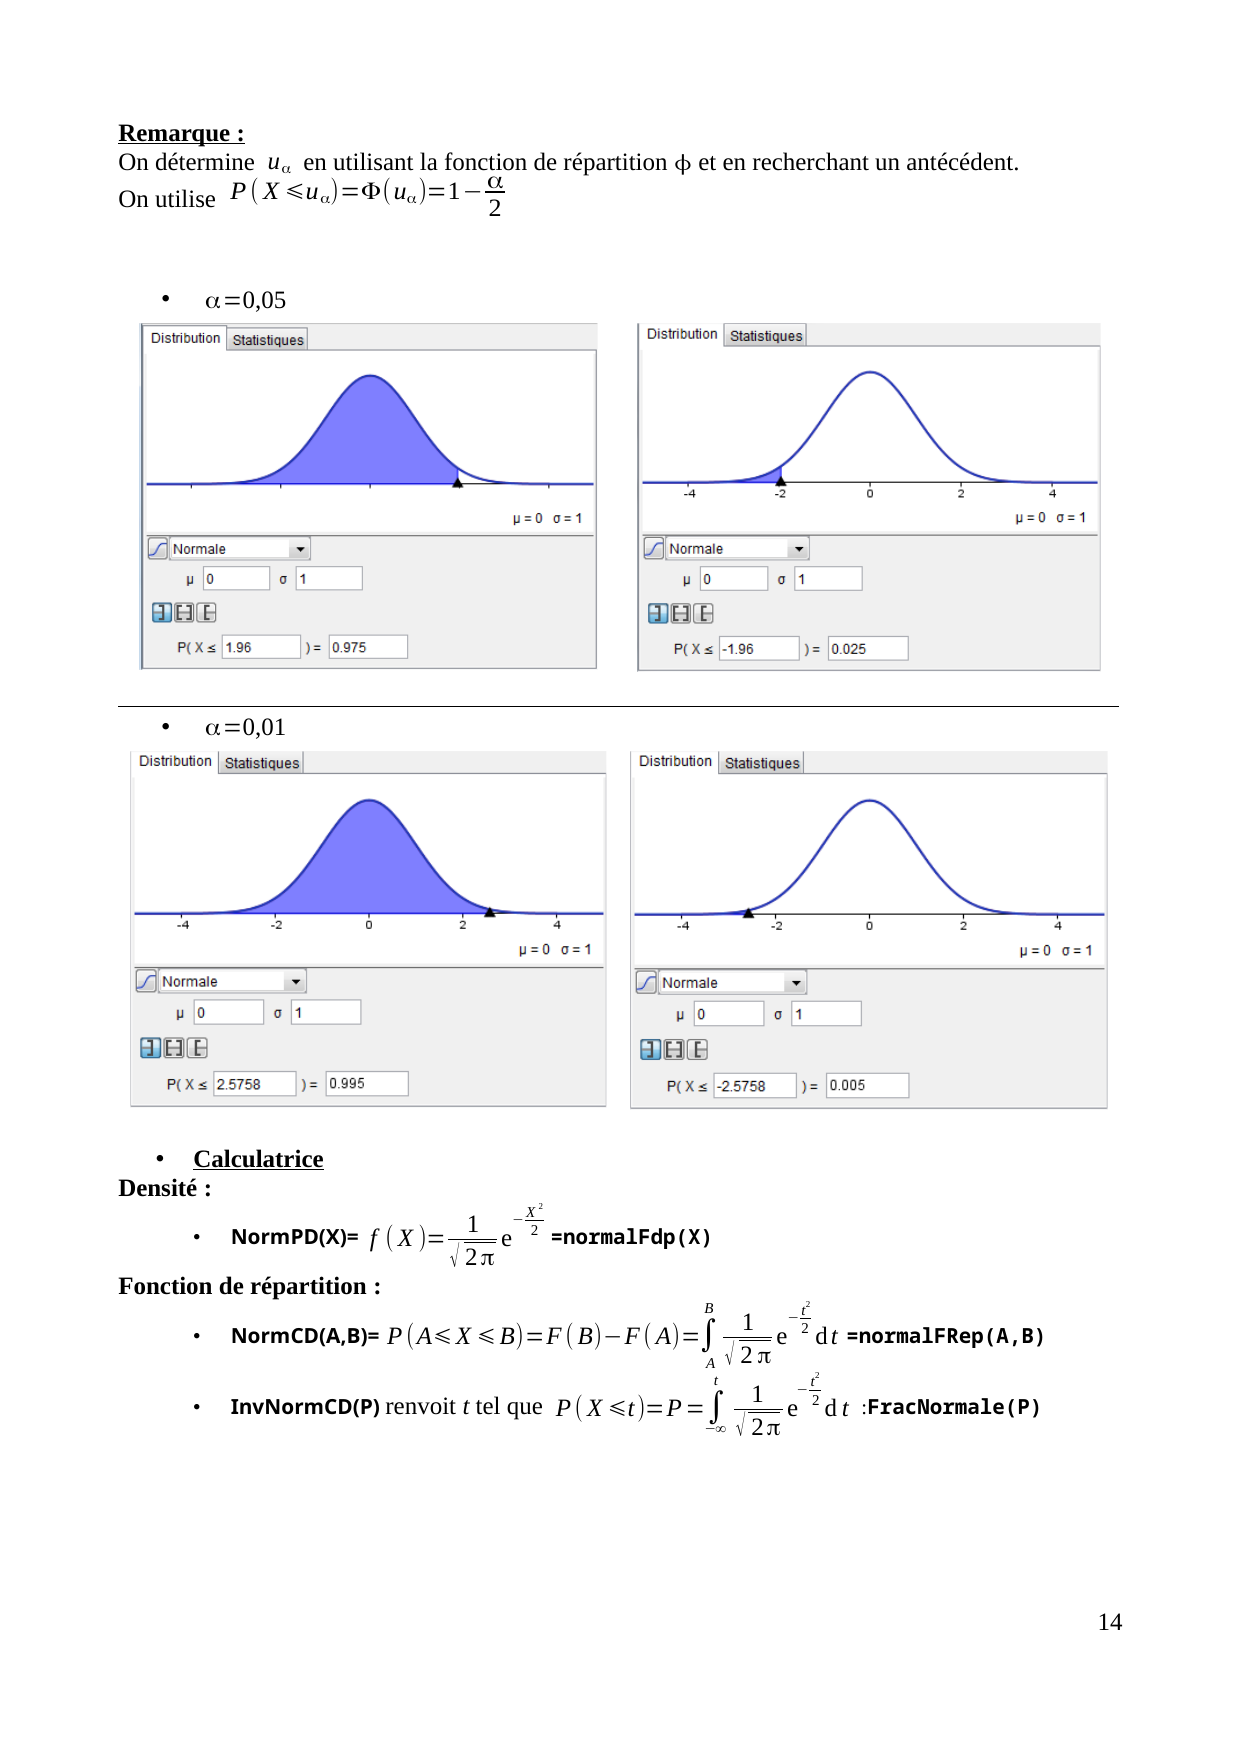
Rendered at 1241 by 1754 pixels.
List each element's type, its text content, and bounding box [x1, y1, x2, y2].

table_cell [118, 318, 619, 706]
text Densité : [118, 1173, 1122, 1201]
list InvNormCD(P) renvoit t tel que :FracNormale(P) [193, 1371, 1122, 1441]
table_cell [619, 707, 1119, 745]
picture [130, 751, 607, 1108]
list NormCD(A,B)==normalFRep(A,B) [193, 1299, 1122, 1371]
table_cell [619, 745, 1119, 1144]
text On détermine en utilisant la fonction de répartition  et en recherchant un antécédent. [118, 147, 1122, 176]
table_header [118, 279, 1119, 318]
table_cell [118, 707, 619, 745]
picture [637, 323, 1101, 672]
list Calculatrice [156, 1144, 1122, 1173]
text On utilise [118, 176, 1122, 221]
text Fonction de répartition : [118, 1271, 1122, 1299]
list NormPD(X)==normalFdp(X) [193, 1201, 1122, 1271]
picture [139, 323, 598, 670]
picture [630, 751, 1108, 1110]
text Remarque : [118, 118, 1122, 147]
table_cell [118, 745, 619, 1144]
table_cell [619, 318, 1119, 706]
